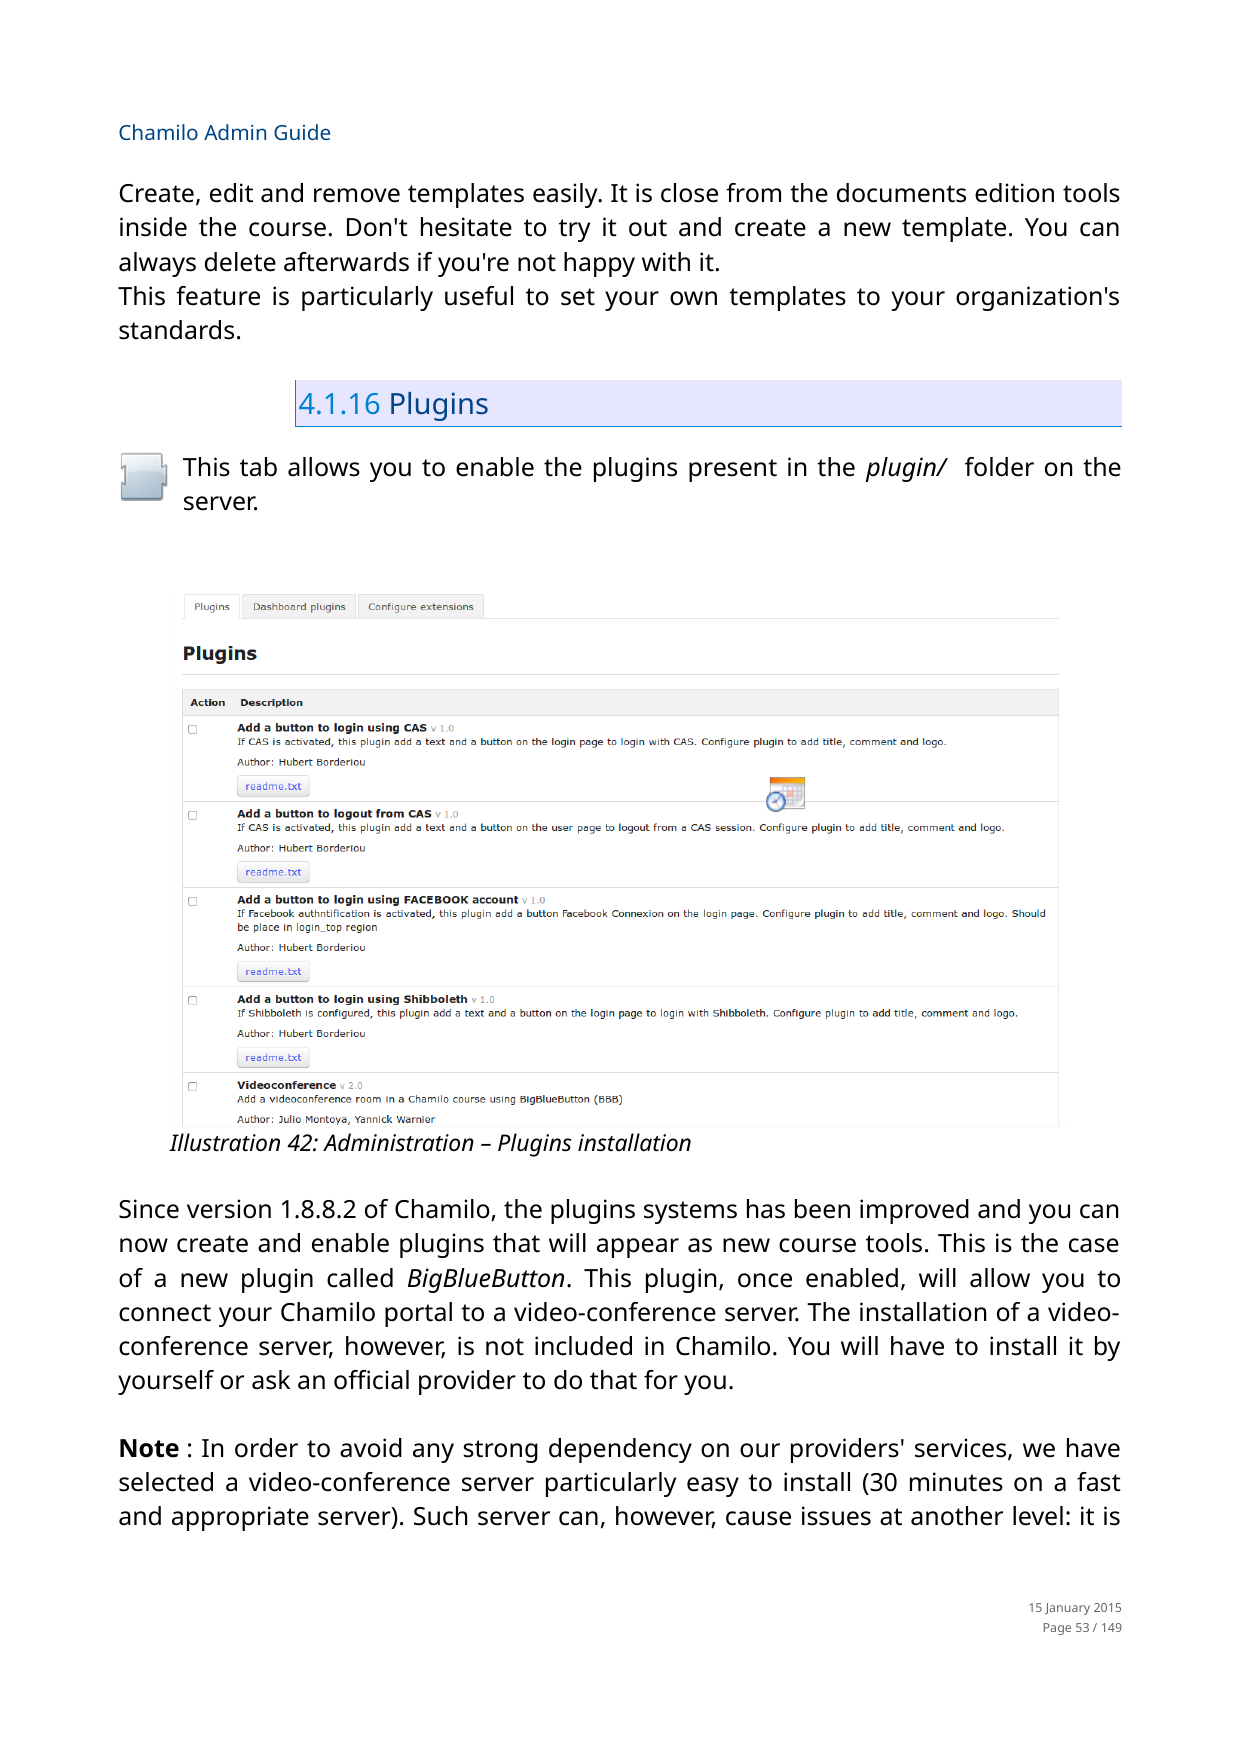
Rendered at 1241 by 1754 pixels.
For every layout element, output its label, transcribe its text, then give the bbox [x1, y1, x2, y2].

text Since version 1.8.8.2 of Chamilo, the plugins systems has been improved and you can now create and enable plugins that will appear as new course tools. This is the case of a new plugin called BigBlueButton. This plugin, once enabled, will allow you to connect your Chamilo portal to a video-conference server. The installation of a video-conference server, however, is not included in Chamilo. You will have to install it by yourself or ask an official provider to do that for you. [118, 1192, 1122, 1396]
text This tab allows you to enable the plugins present in the plugin/ folder on the server. [118, 450, 1122, 518]
text This feature is particularly useful to set your own templates to your organization's standards. [118, 278, 1122, 346]
text Illustration 42: Administration – Plugins installation [170, 1127, 1070, 1158]
picture [169, 586, 1071, 1127]
text Note : In order to avoid any strong dependency on our providers' services, we have selected a video-conference server particularly easy to install (30 minutes on a fast and appropriate server). Such server can, however, cause issues at another level: it is [118, 1431, 1122, 1533]
text Create, edit and remove templates easily. It is close from the documents edition tools inside the course. Don't hesitate to try it out and create a new template. You can always delete afterwards if you're not happy with it. [118, 176, 1122, 278]
picture [120, 450, 171, 501]
subtitle Plugins [296, 380, 1122, 426]
